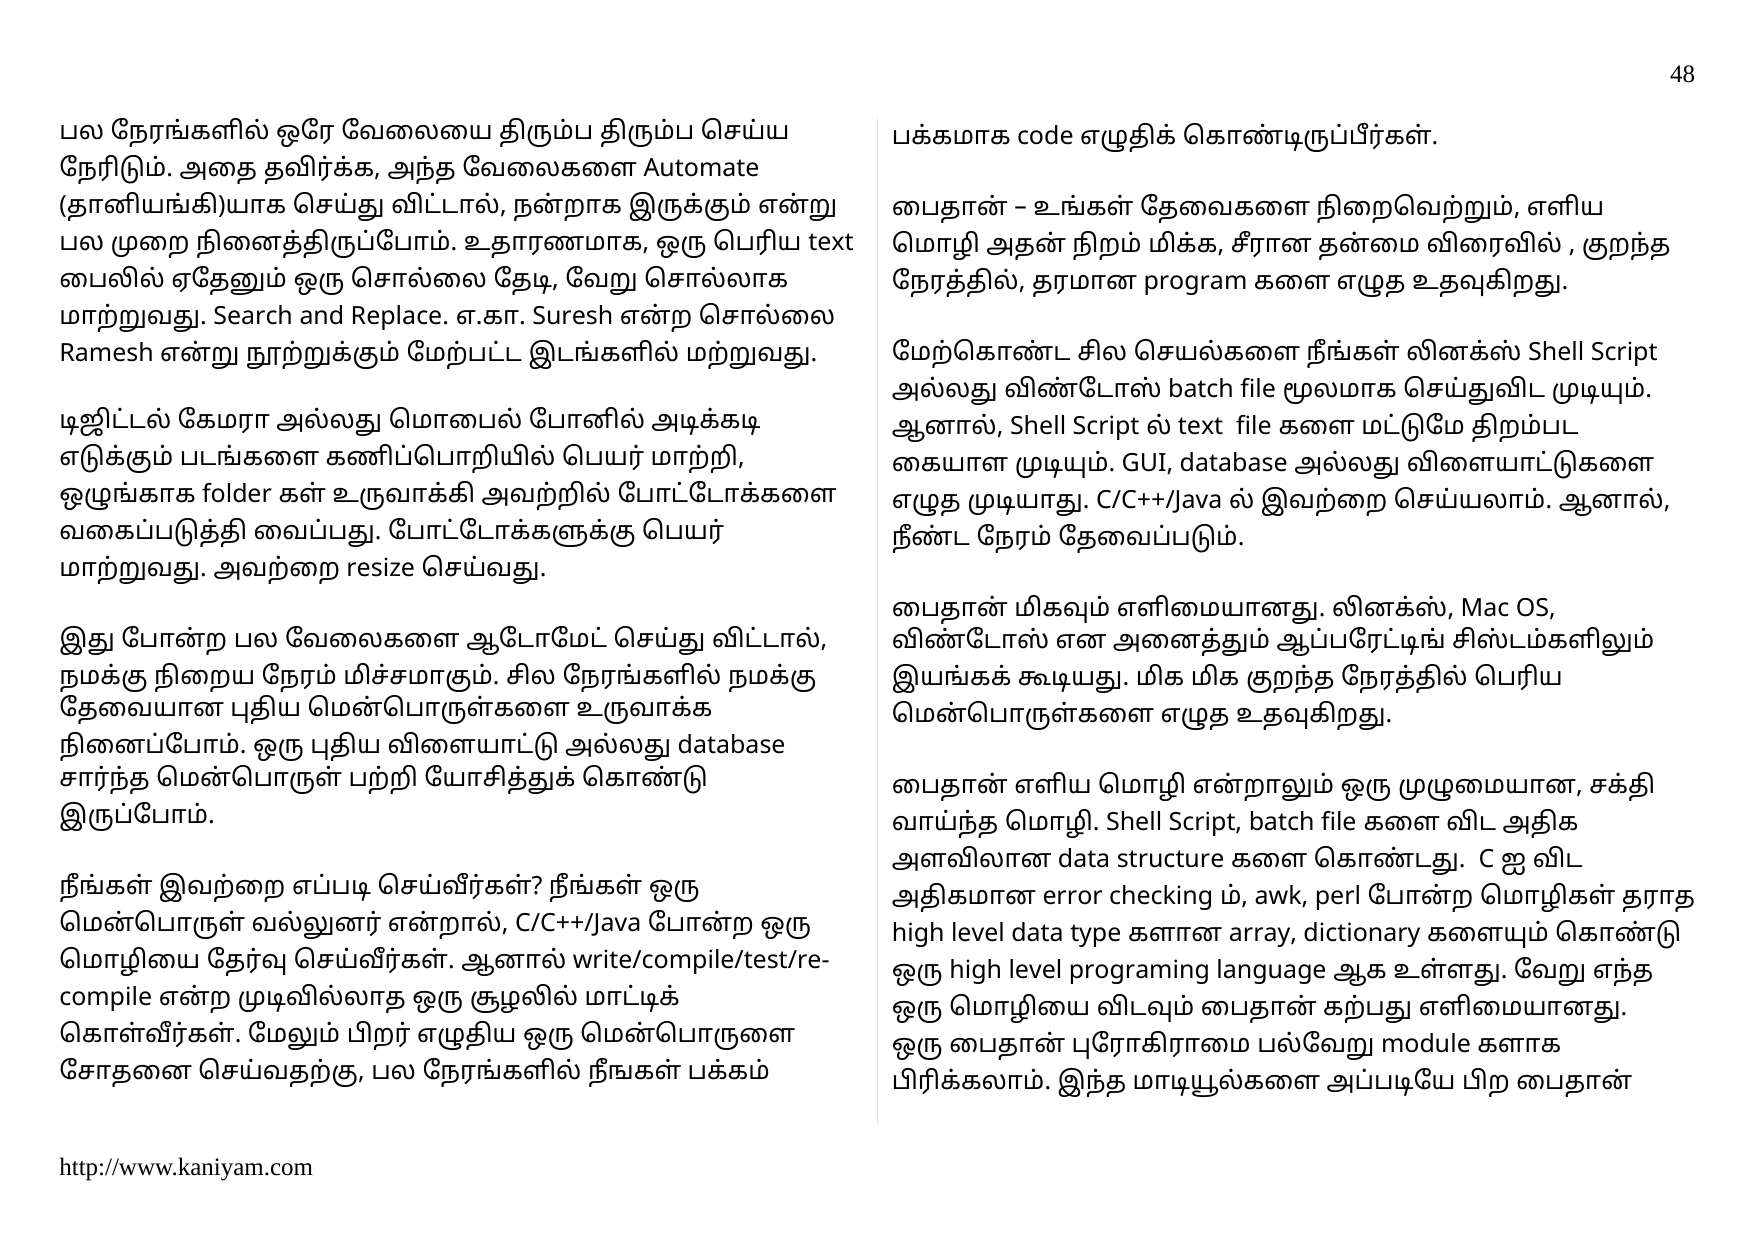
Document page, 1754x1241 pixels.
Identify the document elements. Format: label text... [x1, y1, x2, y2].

list நீங்கள் இவற்றை எப்படி செய்வீர்கள்? நீங்கள் ஒரு மென்பொருள் வல்லுனர் என்றால், C/C++/Java போன்ற ஒரு மொழியை தேர்வு செய்வீர்கள். ஆனால் write/compile/test/re-compile என்ற முடிவில்லாத ஒரு சூழலில் மாட்டிக் கொள்வீர்கள். மேலும் பிறர் எழுதிய ஒரு மென்பொருளை சோதனை செய்வதற்கு, பல நேரங்களில் நீஙகள் பக்கம் [59, 868, 862, 1089]
list மேற்கொண்ட சில செயல்களை நீங்கள் லினக்ஸ் Shell Script அல்லது விண்டோஸ் batch file மூலமாக செய்துவிட முடியும். ஆனால், Shell Script ல் text file களை மட்டுமே திறம்பட கையாள முடியும். GUI, database அல்லது விளையாட்டுகளை எழுத முடியாது. C/C++/Java ல் இவற்றை செய்யலாம். ஆனால், நீண்ட நேரம் தேவைப்படும். [892, 333, 1695, 555]
list பைதான் மிகவும் எளிமையானது. லினக்ஸ், Mac OS, விண்டோஸ் என அனைத்தும் ஆப்பரேட்டிங் சிஸ்டம்களிலும் இயங்கக் கூடியது. மிக மிக குறந்த நேரத்தில் பெரிய மென்பொருள்களை எழுத உதவுகிறது. [892, 589, 1695, 733]
list ஒரு பைதான் புரோகிராமை பல்வேறு module களாக பிரிக்கலாம். இந்த மாடியூல்களை அப்படியே பிற பைதான் [892, 1026, 1695, 1100]
list இது போன்ற பல வேலைகளை ஆடோமேட் செய்து விட்டால், நமக்கு நிறைய நேரம் மிச்சமாகும். சில நேரங்களில் நமக்கு தேவையான புதிய மென்பொருள்களை உருவாக்க நினைப்போம். ஒரு புதிய விளையாட்டு அல்லது database சார்ந்த மென்பொருள் பற்றி யோசித்துக் கொண்டு இருப்போம். [59, 620, 862, 833]
list பல நேரங்களில் ஒரே வேலையை திரும்ப திரும்ப செய்ய நேரிடும். அதை தவிர்க்க, அந்த வேலைகளை Automate (தானியங்கி)யாக செய்து விட்டால், நன்றாக இருக்கும் என்று பல முறை நினைத்திருப்போம். உதாரணமாக, ஒரு பெரிய text பைலில் ஏதேனும் ஒரு சொல்லை தேடி, வேறு சொல்லாக மாற்றுவது. Search and Replace. எ.கா. Suresh என்ற சொல்லை Ramesh என்று நூற்றுக்கும் மேற்பட்ட இடங்களில் மற்றுவது. [59, 117, 862, 372]
list டிஜிட்டல் கேமரா அல்லது மொபைல் போனில் அடிக்கடி எடுக்கும் படங்களை கணிப்பொறியில் பெயர் மாற்றி, ஒழுங்காக folder கள் உருவாக்கி அவற்றில் போட்டோக்களை வகைப்படுத்தி வைப்பது. போட்டோக்களுக்கு பெயர் மாற்றுவது. அவற்றை resize செய்வது. [59, 406, 862, 586]
list பக்கமாக code எழுதிக் கொண்டிருப்பீர்கள். [892, 117, 1695, 154]
list பைதான் எளிய மொழி என்றாலும் ஒரு முழுமையான, சக்தி வாய்ந்த மொழி. Shell Script, batch file களை விட அதிக அளவிலான data structure களை கொண்டது. C ஐ விட அதிகமான error checking ம், awk, perl போன்ற மொழிகள் தராத high level data type களான array, dictionary களையும் கொண்டு ஒரு high level programing language ஆக உள்ளது. வேறு எந்த ஒரு மொழியை விடவும் பைதான் கற்பது எளிமையானது. [892, 767, 1695, 1026]
list பைதான் – உங்கள் தேவைகளை நிறைவெற்றும், எளிய மொழி அதன் நிறம் மிக்க, சீரான தன்மை விரைவில் , குறந்த நேரத்தில், தரமான program களை எழுத உதவுகிறது. [892, 188, 1695, 299]
